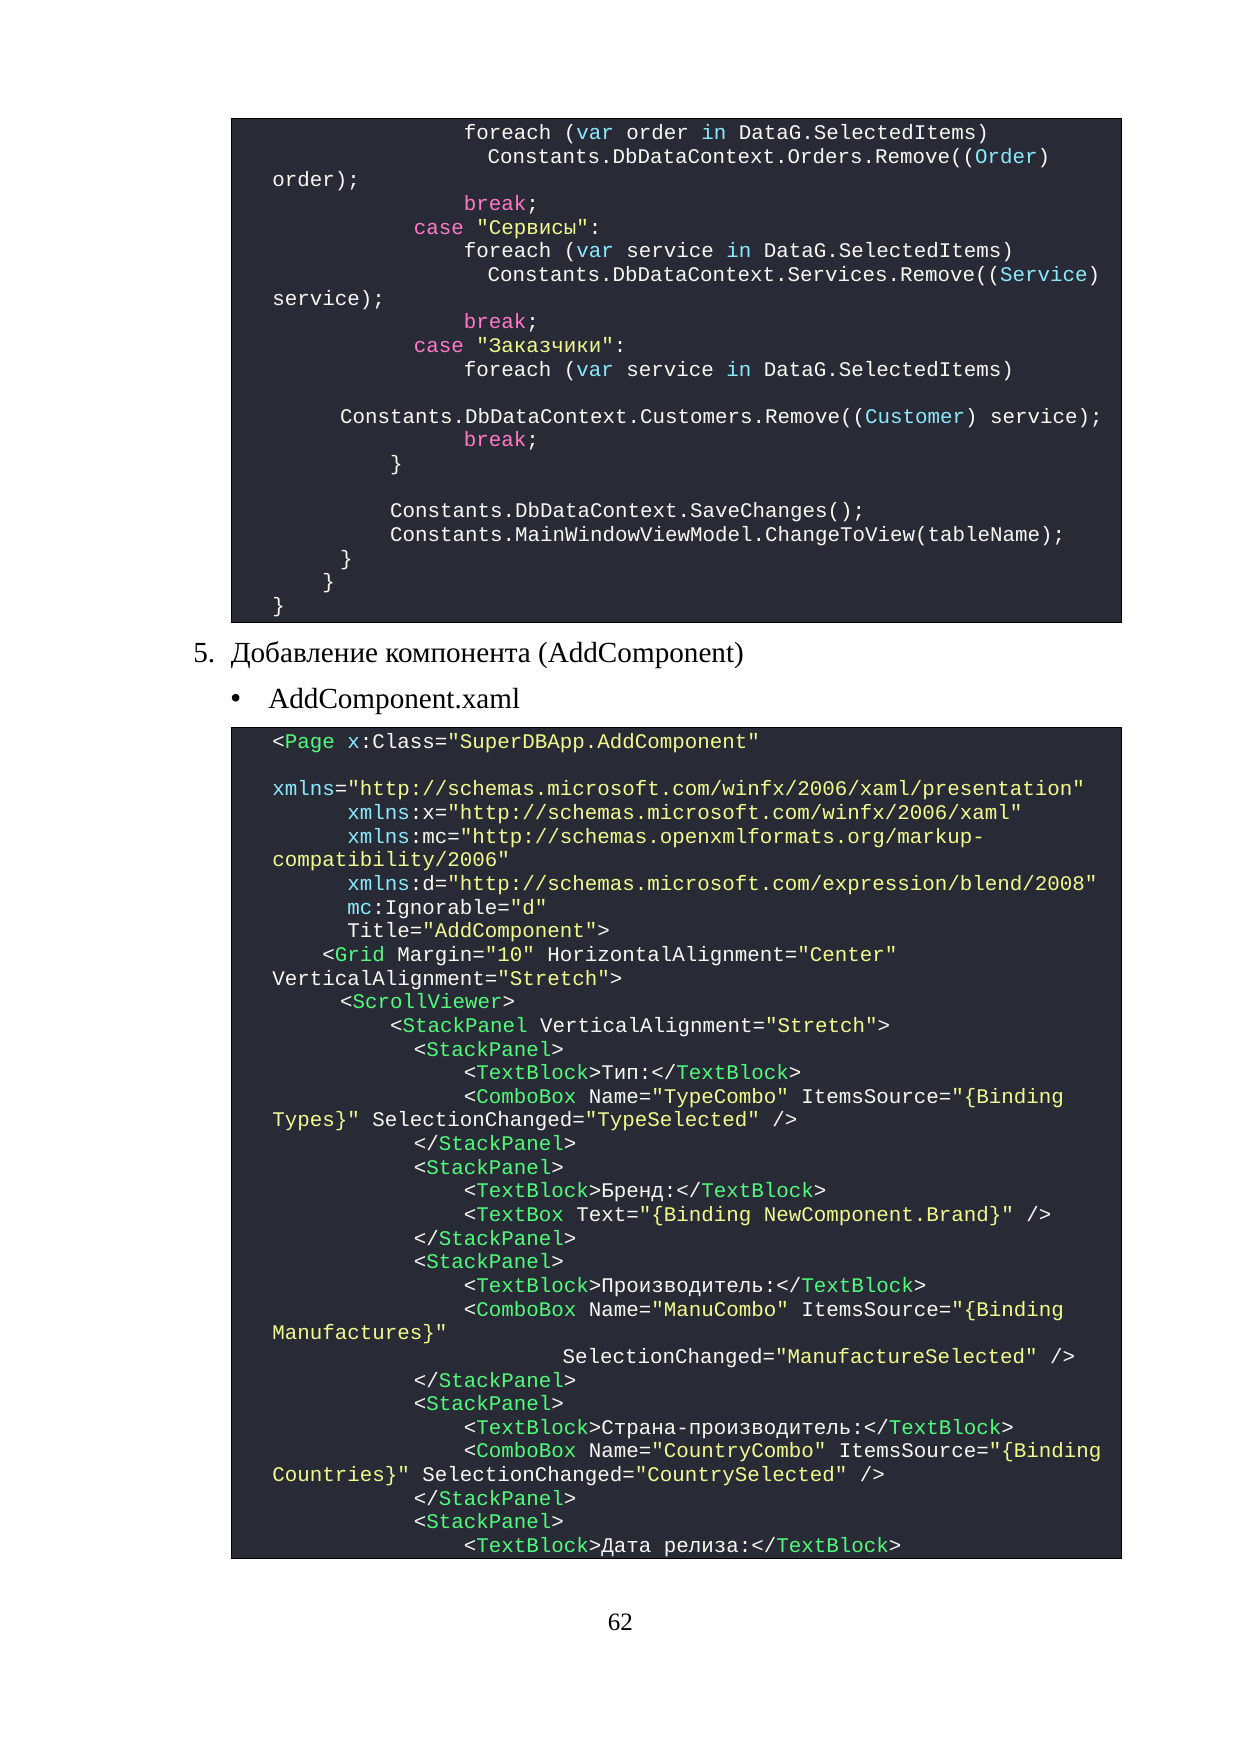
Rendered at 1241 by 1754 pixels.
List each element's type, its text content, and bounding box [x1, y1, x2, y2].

list } [232, 567, 1121, 591]
list case "Заказчики": [232, 331, 1121, 354]
list Constants.DbDataContext.Customers.Remove((Customer) service); [232, 378, 1121, 426]
list foreach (var service in DataG.SelectedItems) [232, 354, 1121, 378]
list </StackPanel> [232, 1366, 1121, 1389]
list mc:Ignorable="d" [232, 893, 1121, 916]
list break; [232, 426, 1121, 449]
list <TextBlock>Бренд:</TextBlock> [232, 1176, 1121, 1200]
list AddComponent.xaml [231, 681, 1122, 715]
list Constants.DbDataContext.Orders.Remove((Order) order); [232, 142, 1121, 189]
list SelectionChanged="ManufactureSelected" /> [232, 1342, 1121, 1366]
list break; [232, 189, 1121, 213]
list xmlns:d="http://schemas.microsoft.com/expression/blend/2008" [232, 869, 1121, 893]
list <StackPanel> [232, 1507, 1121, 1531]
list xmlns:mc="http://schemas.openxmlformats.org/markup-compatibility/2006" [232, 822, 1121, 869]
list case "Сервисы": [232, 213, 1121, 236]
list <TextBlock>Страна-производитель:</TextBlock> [232, 1413, 1121, 1437]
list Title="AddComponent"> [232, 916, 1121, 940]
list xmlns:x="http://schemas.microsoft.com/winfx/2006/xaml" [232, 798, 1121, 822]
list <StackPanel VerticalAlignment="Stretch"> [232, 1011, 1121, 1034]
list <TextBlock>Тип:</TextBlock> [232, 1058, 1121, 1082]
list <TextBlock>Дата релиза:</TextBlock> [232, 1531, 1121, 1558]
list Constants.DbDataContext.Services.Remove((Service) service); [232, 260, 1121, 307]
list } [232, 544, 1121, 567]
list Constants.MainWindowViewModel.ChangeToView(tableName); [232, 520, 1121, 544]
list <ComboBox Name="TypeCombo" ItemsSource="{Binding Types}" SelectionChanged="TypeSelected" /> [232, 1082, 1121, 1129]
list </StackPanel> [232, 1484, 1121, 1507]
list <StackPanel> [232, 1153, 1121, 1176]
list <TextBlock>Производитель:</TextBlock> [232, 1271, 1121, 1295]
list <ComboBox Name="CountryCombo" ItemsSource="{Binding Countries}" SelectionChanged="CountrySelected" /> [232, 1437, 1121, 1484]
list </StackPanel> [232, 1224, 1121, 1247]
list } [232, 591, 1121, 622]
list <StackPanel> [232, 1034, 1121, 1058]
list xmlns="http://schemas.microsoft.com/winfx/2006/xaml/presentation" [232, 751, 1121, 798]
list <ComboBox Name="ManuCombo" ItemsSource="{Binding Manufactures}" [232, 1295, 1121, 1342]
list break; [232, 307, 1121, 331]
list <Grid Margin="10" HorizontalAlignment="Center" VerticalAlignment="Stretch"> [232, 940, 1121, 987]
list foreach (var service in DataG.SelectedItems) [232, 236, 1121, 260]
list <StackPanel> [232, 1247, 1121, 1271]
list Constants.DbDataContext.SaveChanges(); [232, 496, 1121, 520]
list <StackPanel> [232, 1389, 1121, 1413]
list } [232, 449, 1121, 473]
list <ScrollViewer> [232, 987, 1121, 1011]
list foreach (var order in DataG.SelectedItems) [232, 119, 1121, 142]
list </StackPanel> [232, 1129, 1121, 1153]
list <TextBox Text="{Binding NewComponent.Brand}" /> [232, 1200, 1121, 1224]
list Добавление компонента (AddComponent) [193, 635, 1122, 668]
list <Page x:Class="SuperDBApp.AddComponent" [232, 728, 1121, 751]
